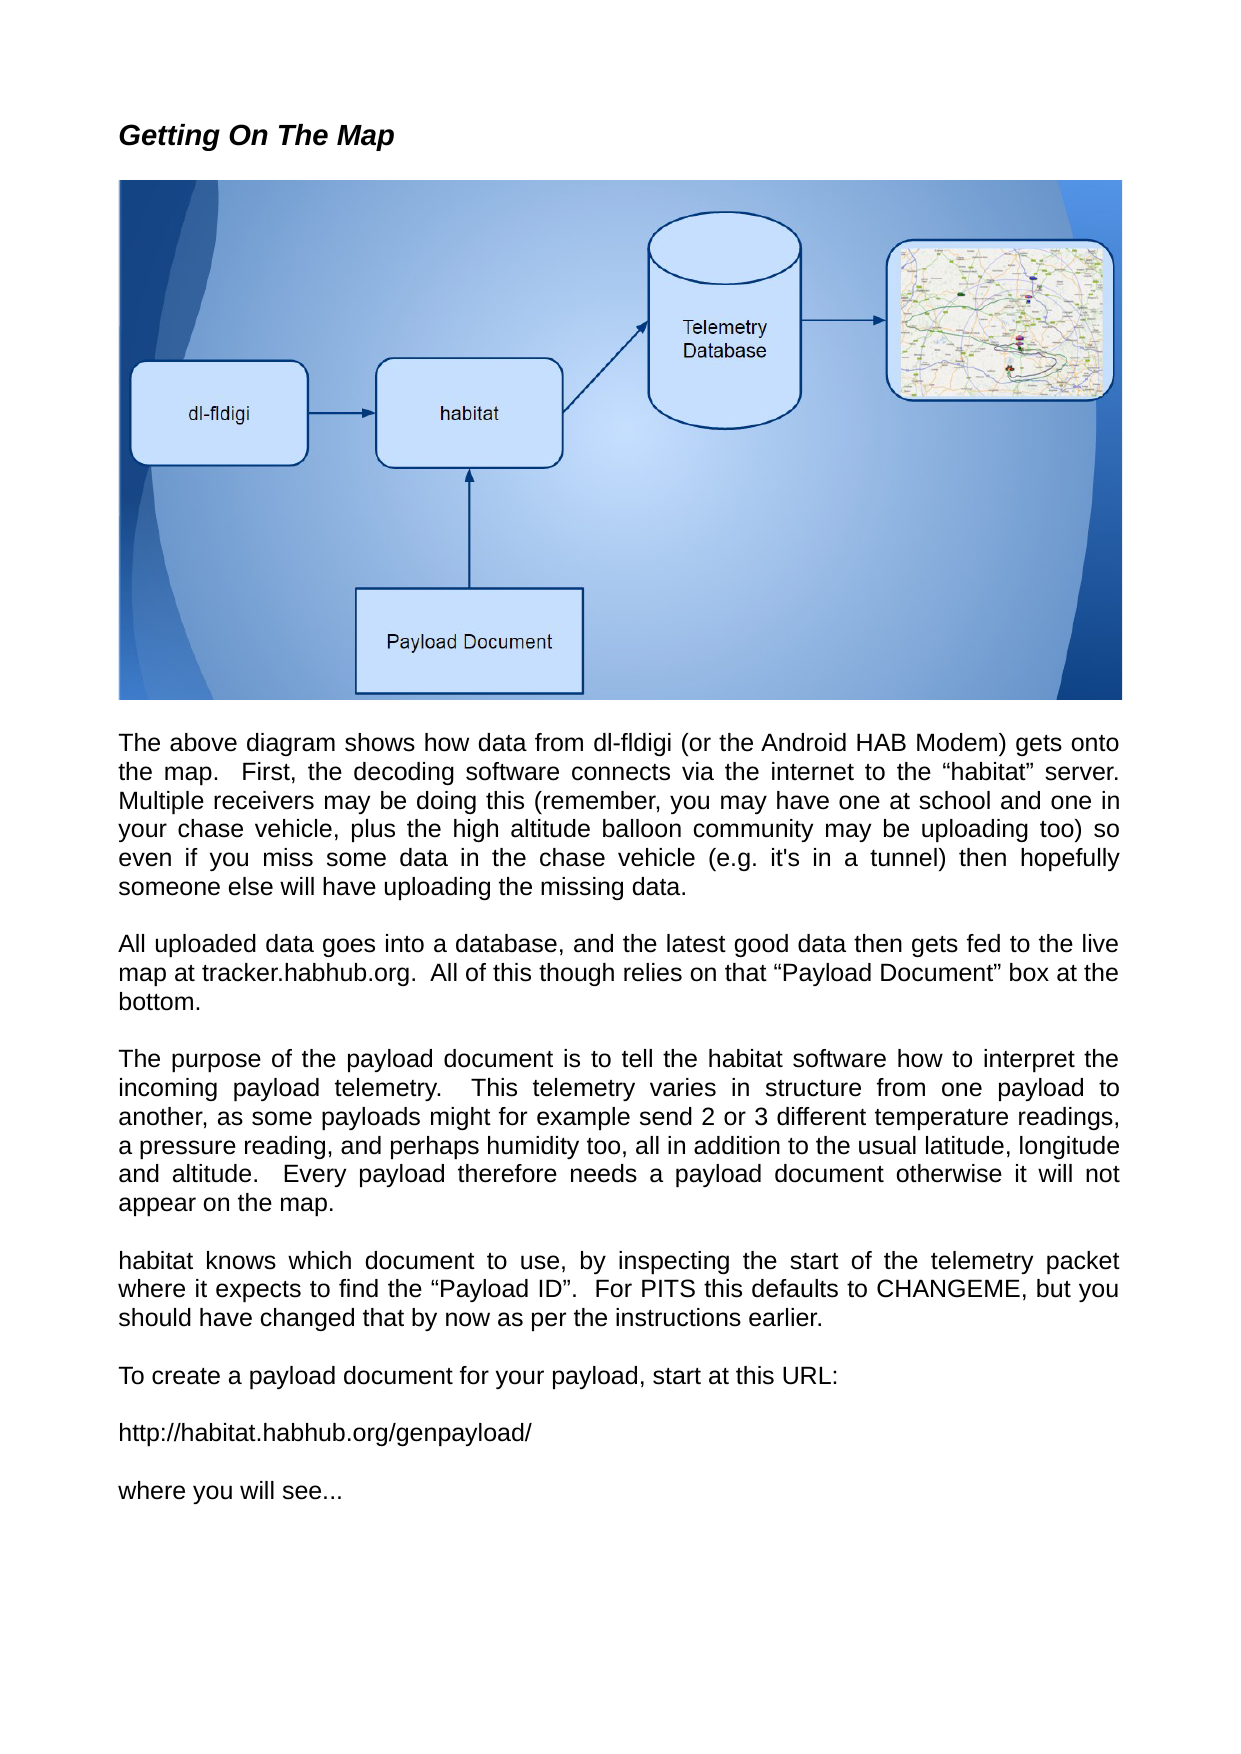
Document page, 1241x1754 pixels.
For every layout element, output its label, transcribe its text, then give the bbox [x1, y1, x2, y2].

text The purpose of the payload document is to tell the habitat software how to interpret the incoming payload telemetry. This telemetry varies in structure from one payload to another, as some payloads might for example send 2 or 3 different temperature readings, a pressure reading, and perhaps humidity too, all in addition to the usual latitude, longitude and altitude. Every payload therefore needs a payload document otherwise it will not appear on the map. [118, 1044, 1122, 1217]
text All uploaded data goes into a database, and the latest good data then gets fed to the live map at tracker.habhub.org. All of this though relies on that “Payload Document” box at the bottom. [118, 929, 1122, 1016]
text habitat knows which document to use, by inspecting the start of the telemetry packet where it expects to find the “Payload ID”. For PITS this defaults to CHANGEME, but you should have changed that by now as per the instructions earlier. [118, 1246, 1122, 1332]
text Getting On The Map [118, 118, 1122, 152]
text http://habitat.habhub.org/genpayload/ [118, 1418, 1122, 1447]
text To create a payload document for your payload, start at this URL: [118, 1361, 1122, 1389]
text The above diagram shows how data from dl-fldigi (or the Android HAB Modem) gets onto the map. First, the decoding software connects via the internet to the “habitat” server. Multiple receivers may be doing this (remember, you may have one at school and one in your chase vehicle, plus the high altitude balloon community may be uploading too) so even if you miss some data in the chase vehicle (e.g. it's in a tunnel) then hopefully someone else will have uploading the missing data. [118, 728, 1122, 901]
text where you will see... [118, 1476, 1122, 1504]
